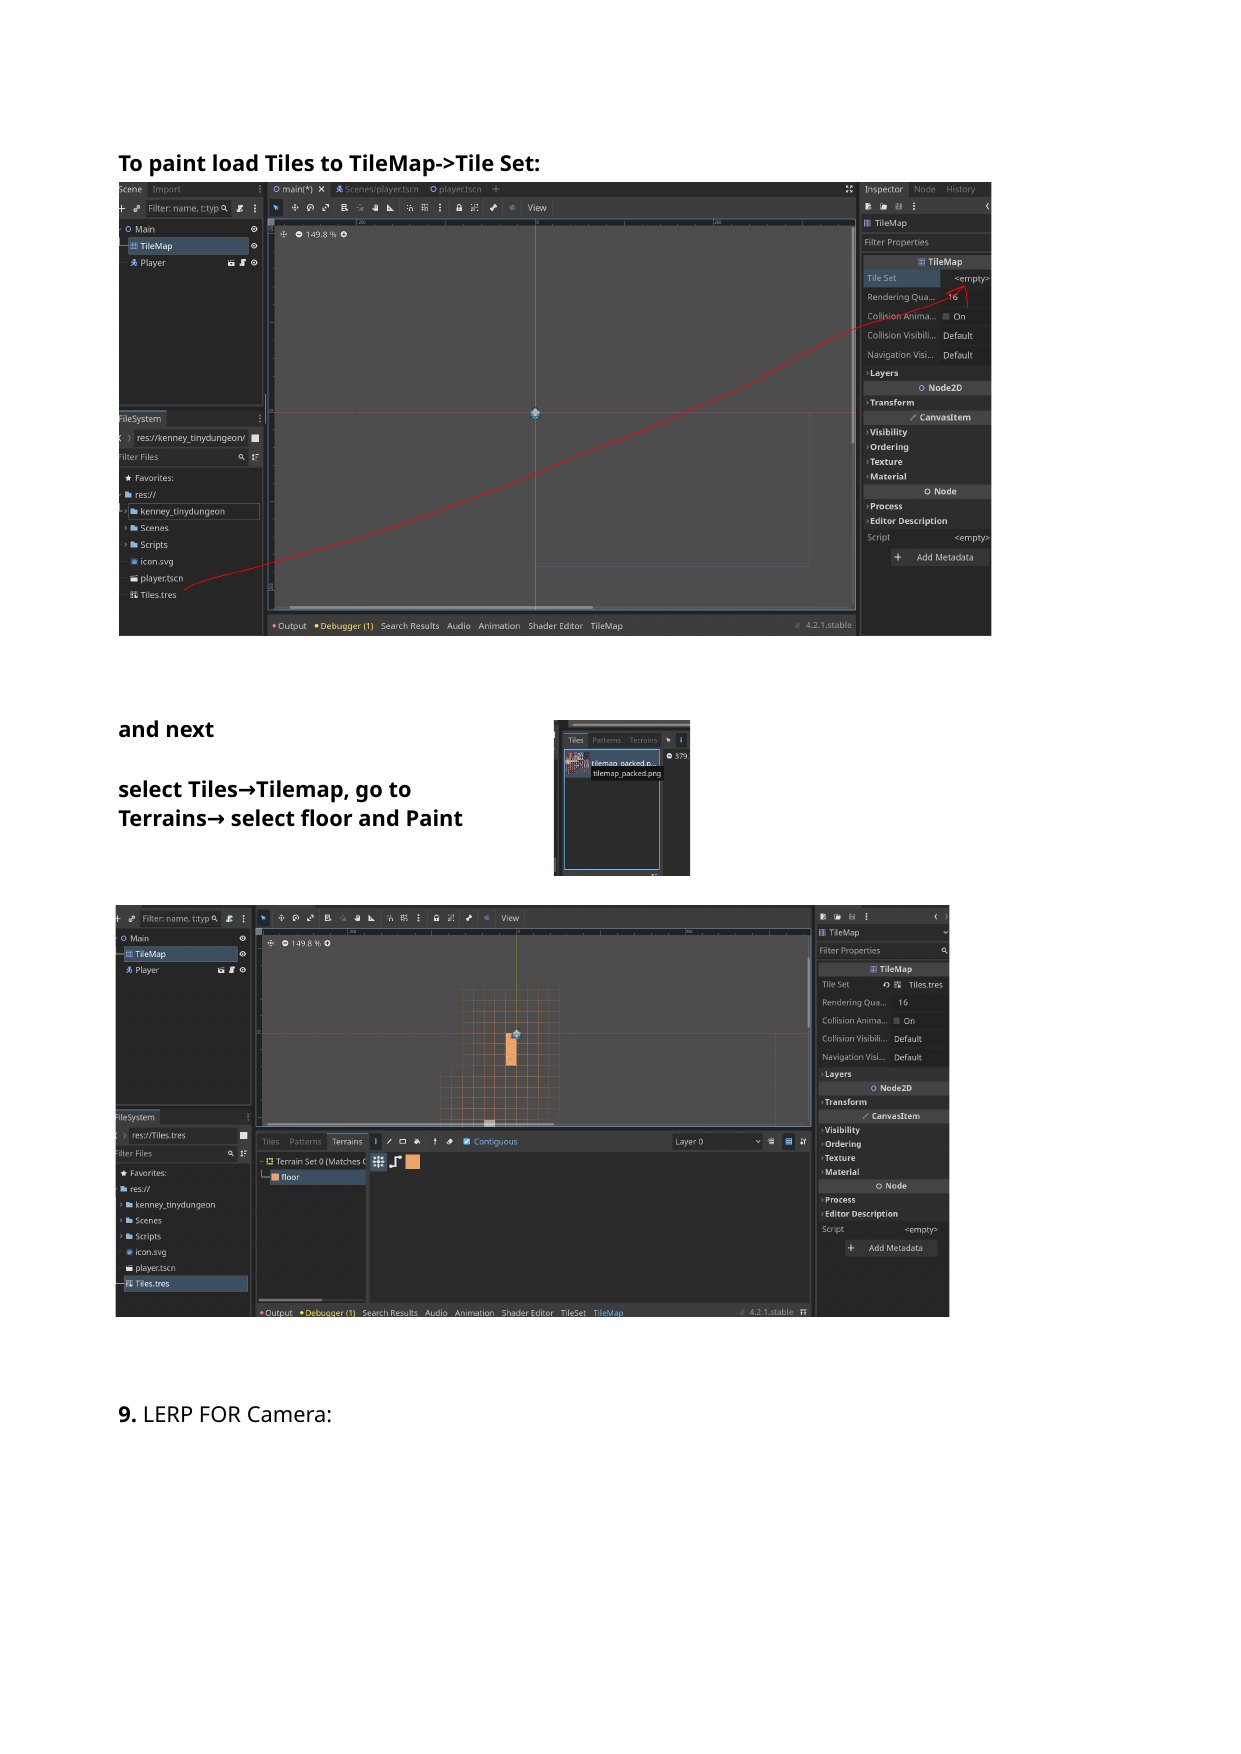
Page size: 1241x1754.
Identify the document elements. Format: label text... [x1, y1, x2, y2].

text Terrains→ select floor and Paint [118, 803, 553, 833]
text To paint load Tiles to TileMap->Tile Set: [118, 148, 1122, 178]
text [691, 803, 1122, 833]
picture [553, 720, 691, 876]
picture [115, 905, 950, 1317]
text select Tiles→Tilemap, go to [118, 773, 553, 803]
text 9. LERP FOR Camera: [118, 1399, 1122, 1429]
text [691, 773, 1122, 803]
picture [119, 182, 992, 636]
text and next [118, 714, 1122, 744]
